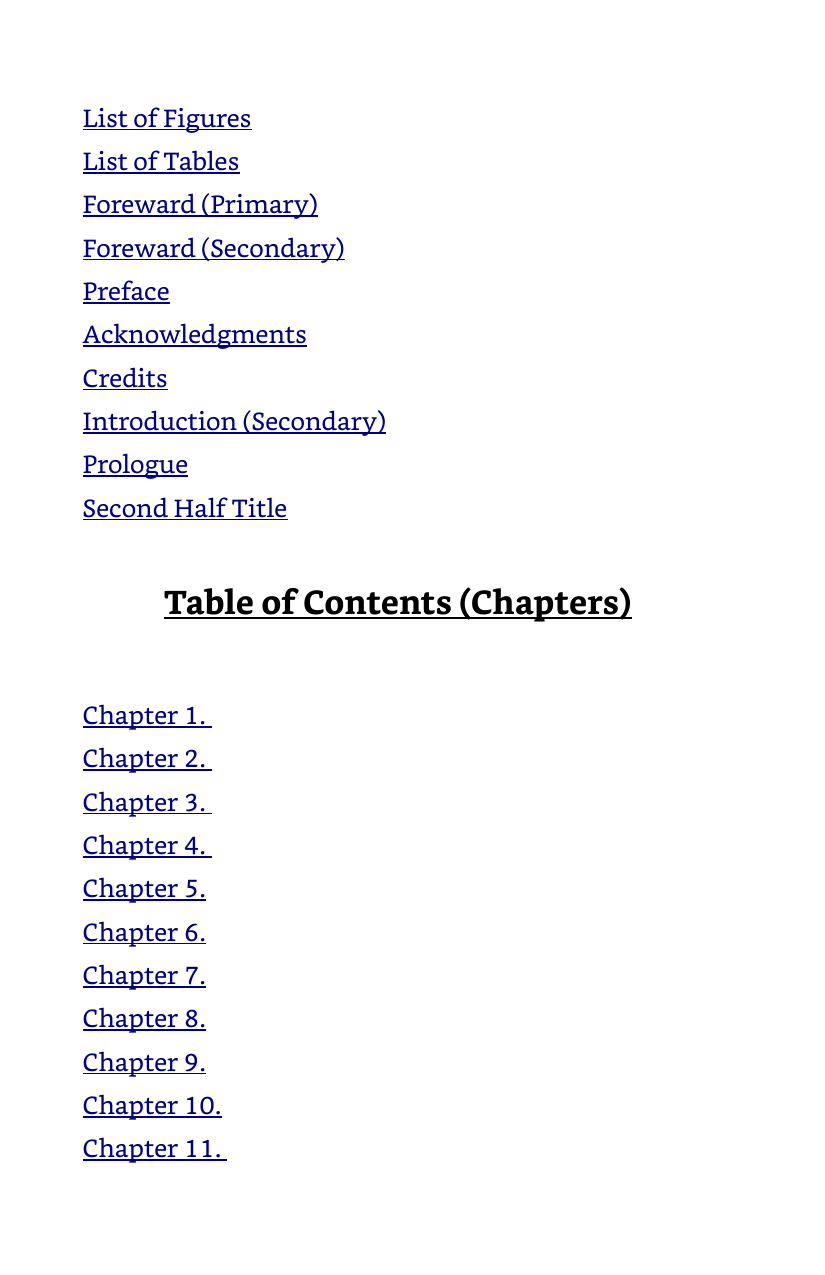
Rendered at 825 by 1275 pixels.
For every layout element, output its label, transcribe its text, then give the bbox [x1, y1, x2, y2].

text Chapter 1. [82, 698, 712, 731]
text List of Tables [82, 144, 712, 177]
text Chapter 5. [82, 871, 712, 904]
text Credits [82, 361, 712, 393]
text Foreward (Secondary) [82, 231, 712, 263]
text Chapter 6. [82, 914, 712, 947]
subtitle Table of Contents (Chapters) [82, 579, 712, 623]
text List of Figures [82, 101, 712, 133]
text Preface [82, 274, 712, 307]
text Chapter 9. [82, 1044, 712, 1077]
text Chapter 3. [82, 784, 712, 817]
text Chapter 7. [82, 958, 712, 991]
text Chapter 2. [82, 741, 712, 774]
text Chapter 4. [82, 828, 712, 861]
text Prologue [82, 447, 712, 480]
text Second Half Title [82, 491, 712, 523]
text Chapter 11. [82, 1131, 712, 1164]
text Acknowledgments [82, 317, 712, 350]
text Foreward (Primary) [82, 187, 712, 220]
text Chapter 8. [82, 1001, 712, 1034]
text Introduction (Secondary) [82, 404, 712, 437]
text Chapter 10. [82, 1088, 712, 1121]
